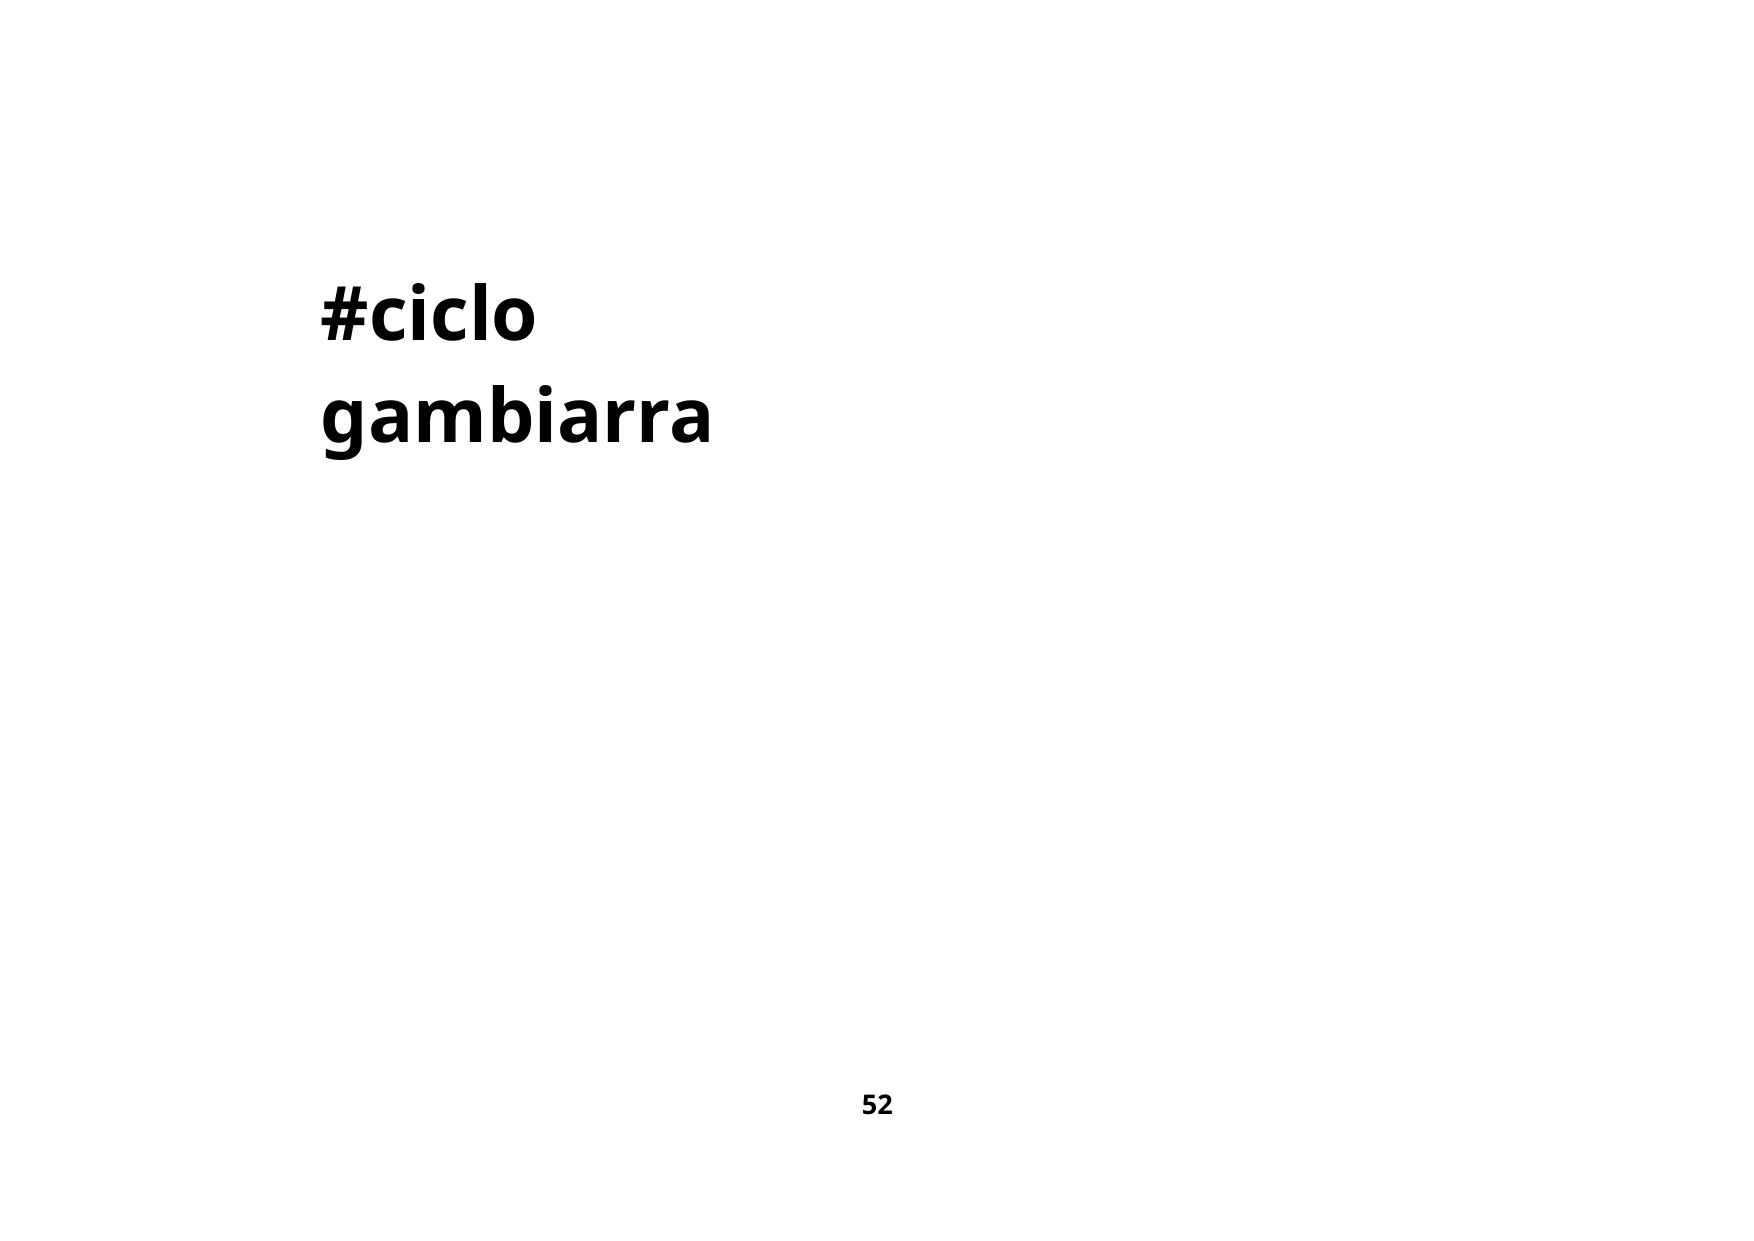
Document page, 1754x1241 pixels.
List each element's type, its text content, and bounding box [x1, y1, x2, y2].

text #ciclo gambiarra [321, 260, 840, 465]
